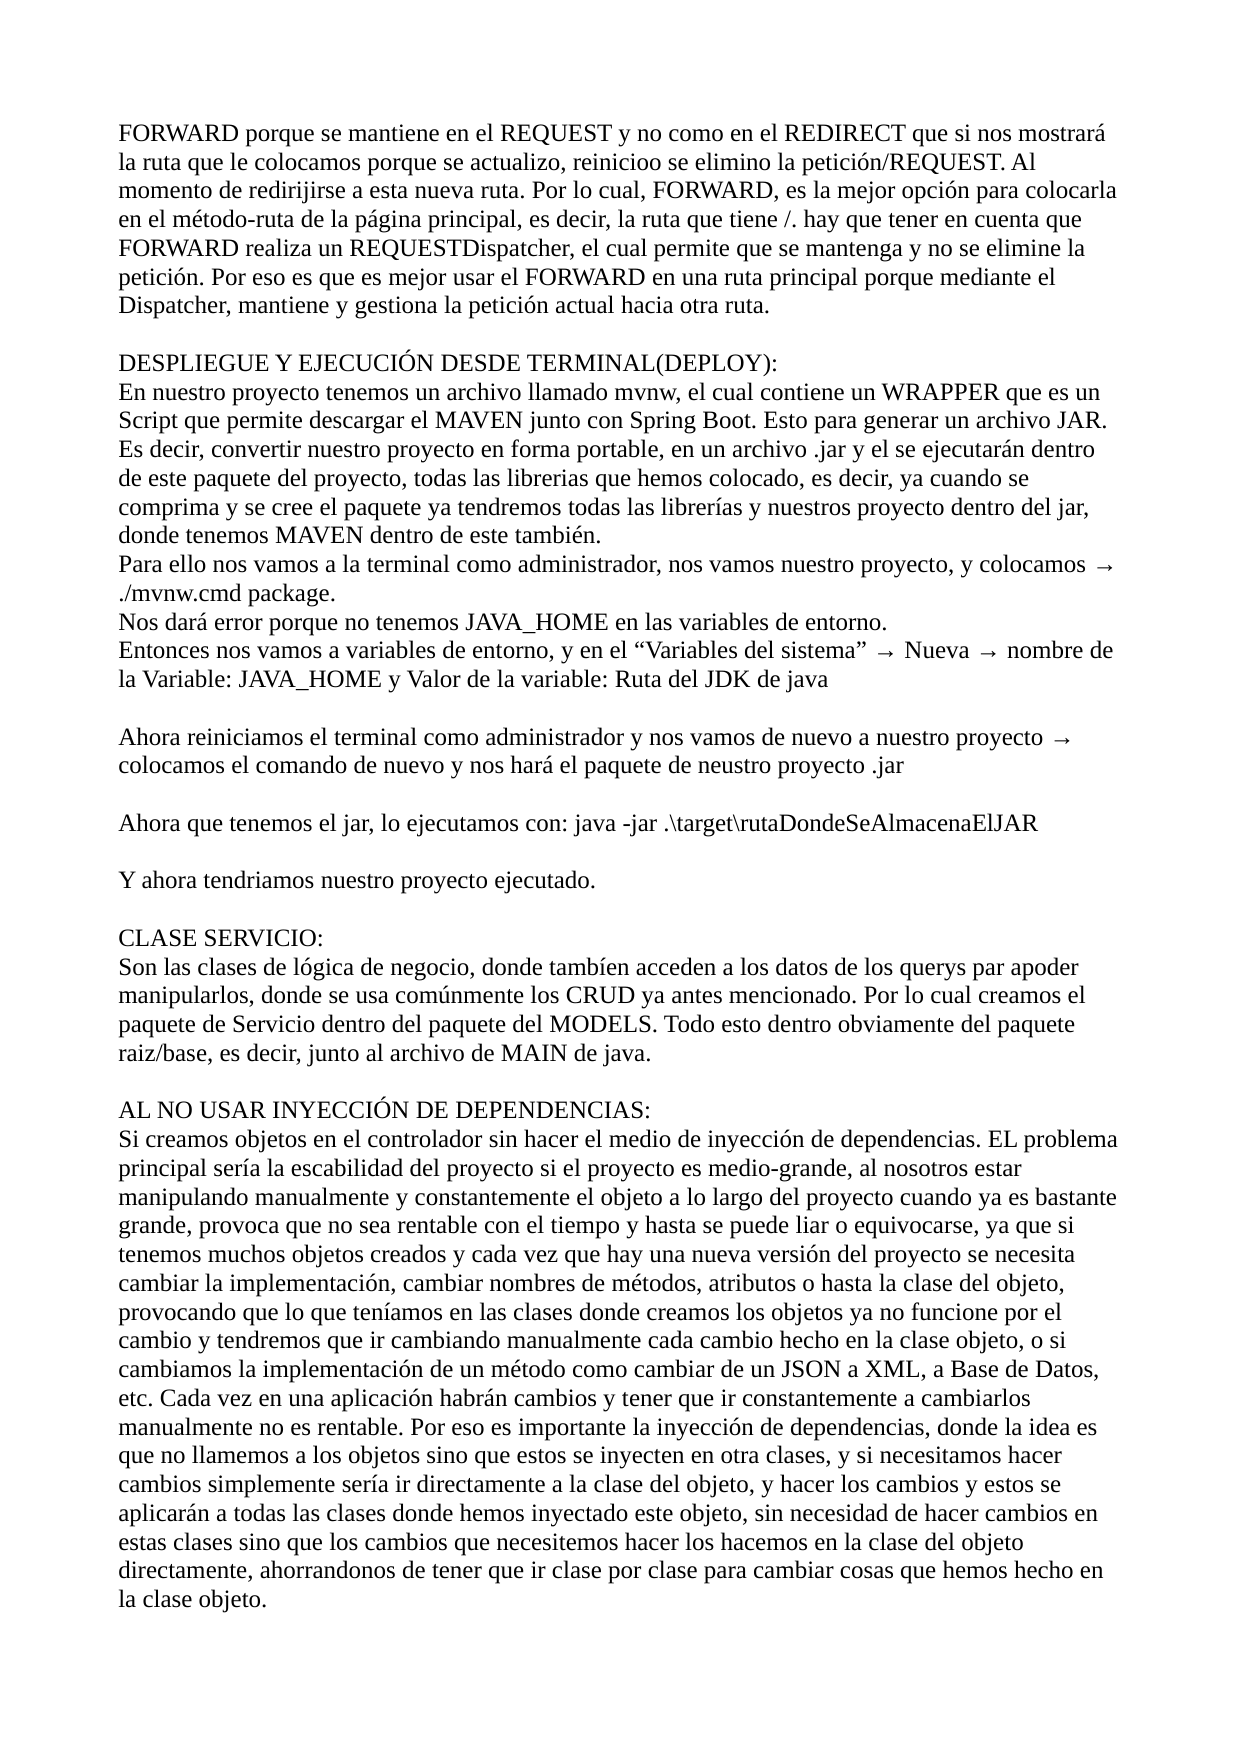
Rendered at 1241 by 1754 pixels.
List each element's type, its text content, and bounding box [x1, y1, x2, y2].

text FORWARD porque se mantiene en el REQUEST y no como en el REDIRECT que si nos mostrará la ruta que le colocamos porque se actualizo, reinicioo se elimino la petición/REQUEST. Al momento de redirijirse a esta nueva ruta. Por lo cual, FORWARD, es la mejor opción para colocarla en el método-ruta de la página principal, es decir, la ruta que tiene /. hay que tener en cuenta que FORWARD realiza un REQUESTDispatcher, el cual permite que se mantenga y no se elimine la petición. Por eso es que es mejor usar el FORWARD en una ruta principal porque mediante el Dispatcher, mantiene y gestiona la petición actual hacia otra ruta. [118, 118, 1122, 319]
text Y ahora tendriamos nuestro proyecto ejecutado. [118, 866, 1122, 894]
text En nuestro proyecto tenemos un archivo llamado mvnw, el cual contiene un WRAPPER que es un Script que permite descargar el MAVEN junto con Spring Boot. Esto para generar un archivo JAR. Es decir, convertir nuestro proyecto en forma portable, en un archivo .jar y el se ejecutarán dentro de este paquete del proyecto, todas las librerias que hemos colocado, es decir, ya cuando se comprima y se cree el paquete ya tendremos todas las librerías y nuestros proyecto dentro del jar, donde tenemos MAVEN dentro de este también. [118, 377, 1122, 549]
text Ahora reiniciamos el terminal como administrador y nos vamos de nuevo a nuestro proyecto → colocamos el comando de nuevo y nos hará el paquete de neustro proyecto .jar [118, 722, 1122, 779]
text CLASE SERVICIO: [118, 923, 1122, 952]
text Entonces nos vamos a variables de entorno, y en el “Variables del sistema” → Nueva → nombre de la Variable: JAVA_HOME y Valor de la variable: Ruta del JDK de java [118, 636, 1122, 693]
text Nos dará error porque no tenemos JAVA_HOME en las variables de entorno. [118, 607, 1122, 636]
text Para ello nos vamos a la terminal como administrador, nos vamos nuestro proyecto, y colocamos → ./mvnw.cmd package. [118, 549, 1122, 607]
text DESPLIEGUE Y EJECUCIÓN DESDE TERMINAL(DEPLOY): [118, 348, 1122, 377]
text Ahora que tenemos el jar, lo ejecutamos con: java -jar .\target\rutaDondeSeAlmacenaElJAR [118, 808, 1122, 837]
text AL NO USAR INYECCIÓN DE DEPENDENCIAS: [118, 1096, 1122, 1124]
text Si creamos objetos en el controlador sin hacer el medio de inyección de dependencias. EL problema principal sería la escabilidad del proyecto si el proyecto es medio-grande, al nosotros estar manipulando manualmente y constantemente el objeto a lo largo del proyecto cuando ya es bastante grande, provoca que no sea rentable con el tiempo y hasta se puede liar o equivocarse, ya que si tenemos muchos objetos creados y cada vez que hay una nueva versión del proyecto se necesita cambiar la implementación, cambiar nombres de métodos, atributos o hasta la clase del objeto, provocando que lo que teníamos en las clases donde creamos los objetos ya no funcione por el cambio y tendremos que ir cambiando manualmente cada cambio hecho en la clase objeto, o si cambiamos la implementación de un método como cambiar de un JSON a XML, a Base de Datos, etc. Cada vez en una aplicación habrán cambios y tener que ir constantemente a cambiarlos manualmente no es rentable. Por eso es importante la inyección de dependencias, donde la idea es que no llamemos a los objetos sino que estos se inyecten en otra clases, y si necesitamos hacer cambios simplemente sería ir directamente a la clase del objeto, y hacer los cambios y estos se aplicarán a todas las clases donde hemos inyectado este objeto, sin necesidad de hacer cambios en estas clases sino que los cambios que necesitemos hacer los hacemos en la clase del objeto directamente, ahorrandonos de tener que ir clase por clase para cambiar cosas que hemos hecho en la clase objeto. [118, 1124, 1122, 1613]
text Son las clases de lógica de negocio, donde tambíen acceden a los datos de los querys par apoder manipularlos, donde se usa comúnmente los CRUD ya antes mencionado. Por lo cual creamos el paquete de Servicio dentro del paquete del MODELS. Todo esto dentro obviamente del paquete raiz/base, es decir, junto al archivo de MAIN de java. [118, 952, 1122, 1067]
